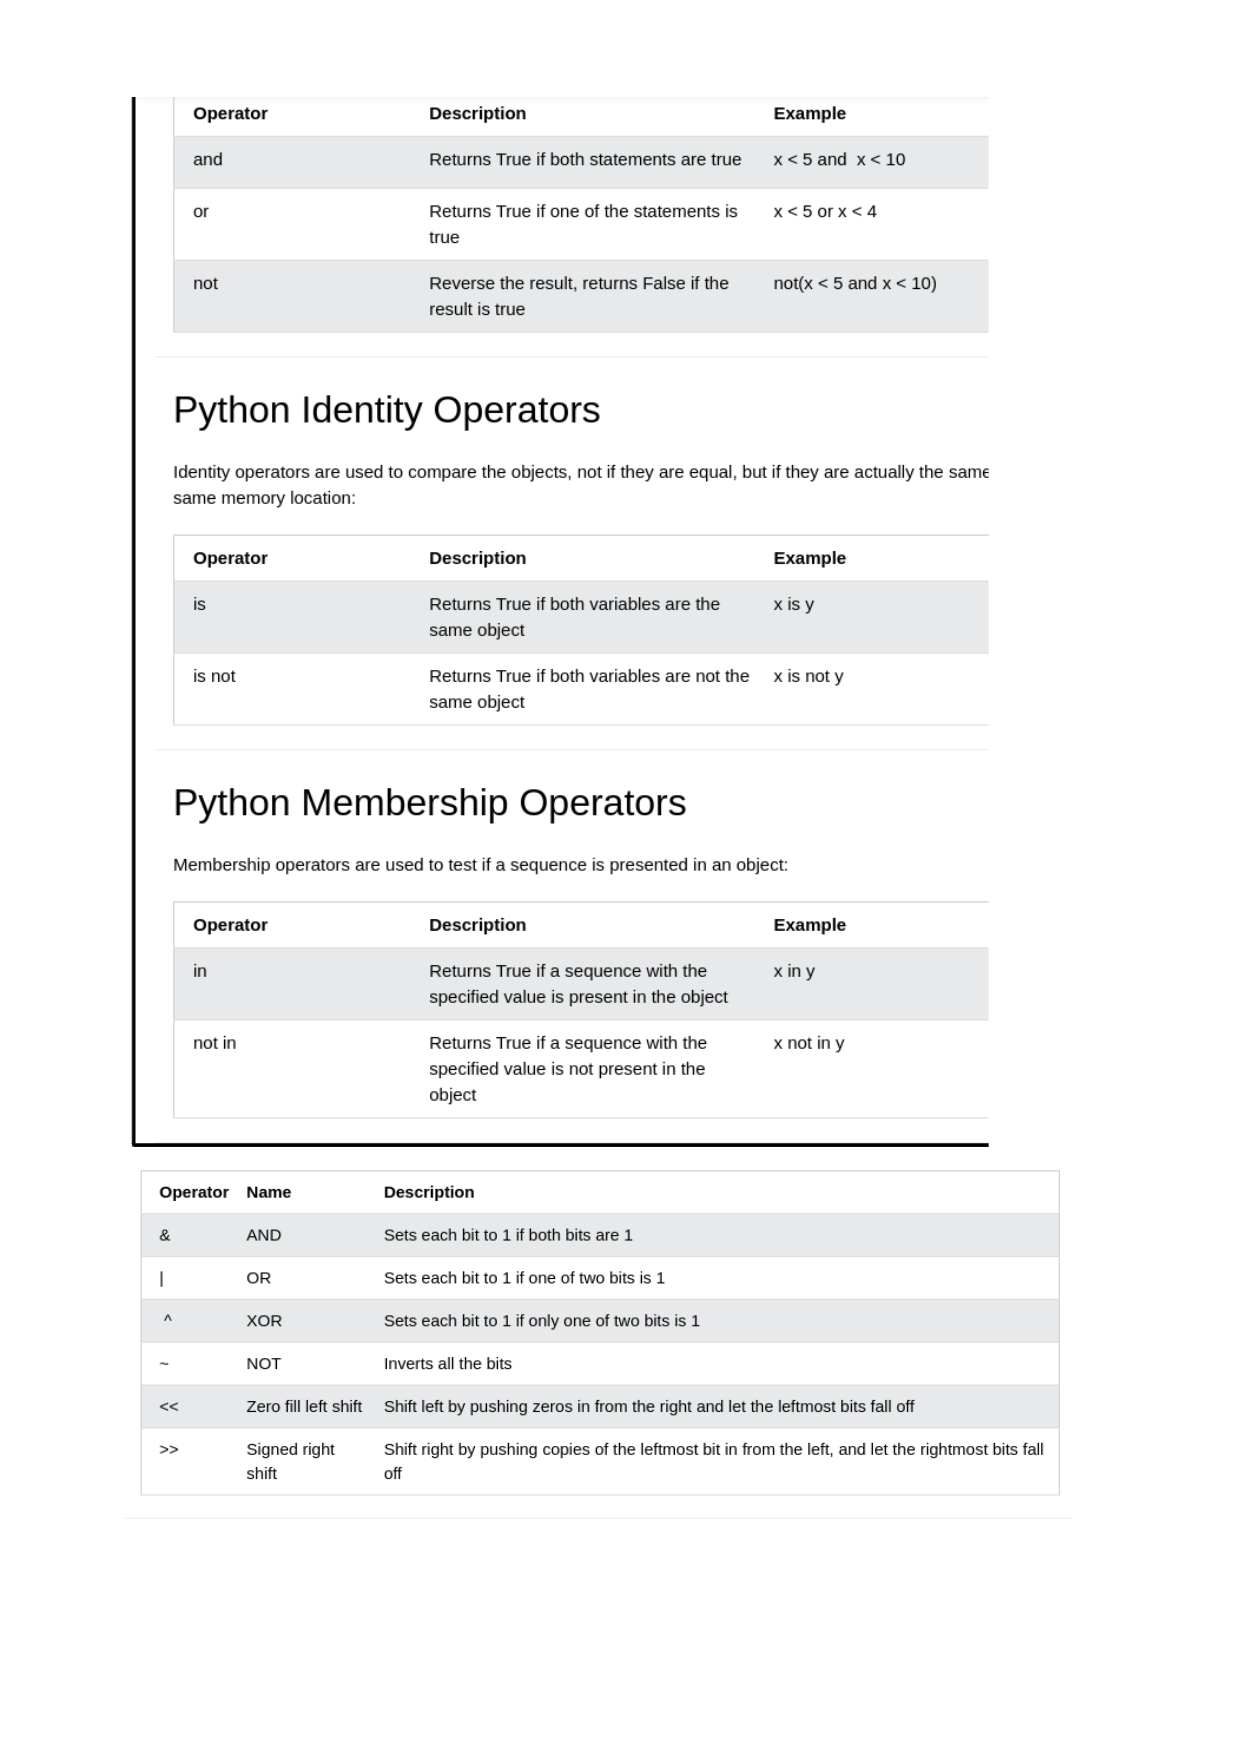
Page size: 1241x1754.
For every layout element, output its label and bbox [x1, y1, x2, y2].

picture [131, 97, 223, 1147]
picture [125, 1245, 286, 1521]
